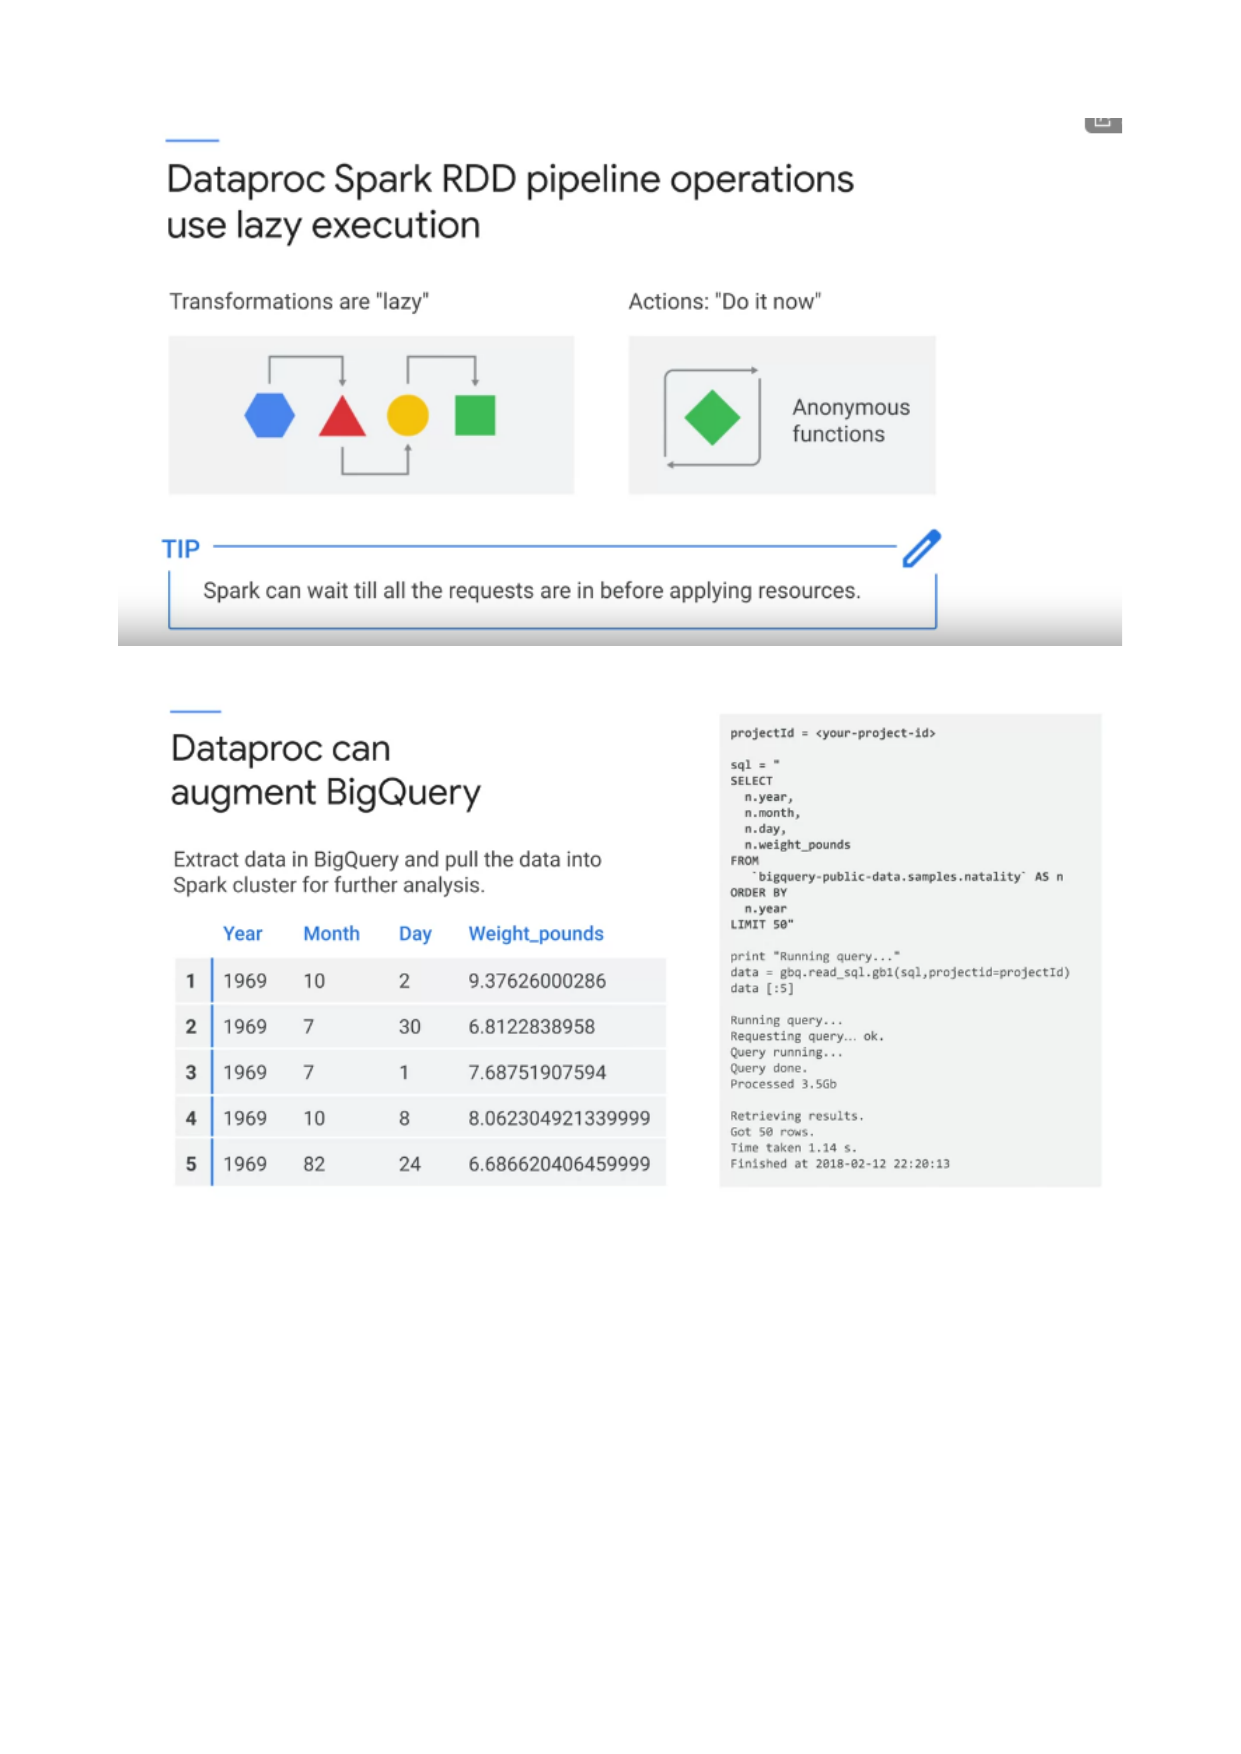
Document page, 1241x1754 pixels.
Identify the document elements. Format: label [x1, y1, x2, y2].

picture [118, 674, 1123, 1205]
picture [118, 118, 1123, 646]
